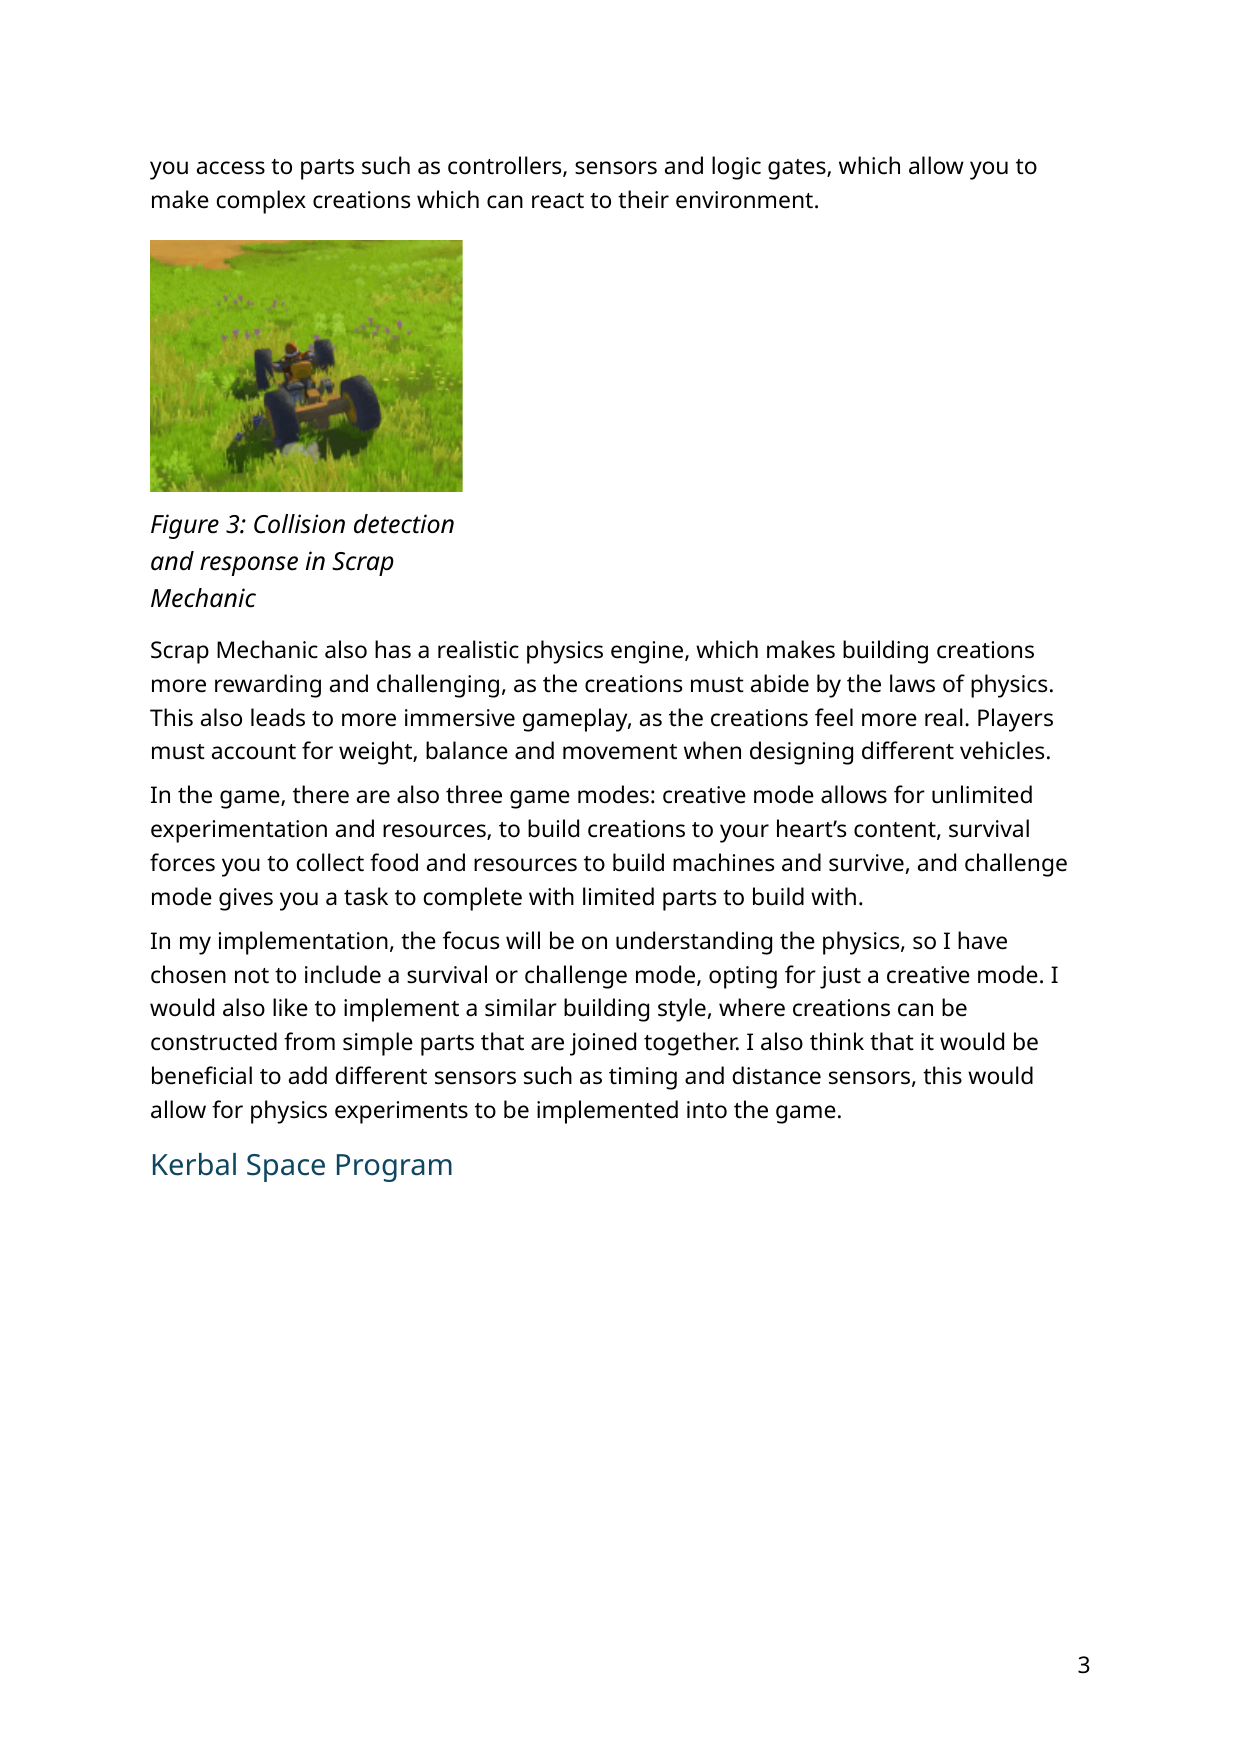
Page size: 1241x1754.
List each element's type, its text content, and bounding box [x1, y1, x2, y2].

text In the game, there are also three game modes: creative mode allows for unlimited experimentation and resources, to build creations to your heart’s content, survival forces you to collect food and resources to build machines and survive, and challenge mode gives you a task to complete with limited parts to build with. [150, 779, 1090, 912]
text In my implementation, the focus will be on understanding the physics, so I have chosen not to include a survival or challenge mode, opting for just a creative mode. I would also like to implement a similar building style, where creations can be constructed from simple parts that are joined together. I also think that it would be beneficial to add different sensors such as timing and distance sensors, this would allow for physics experiments to be implemented into the game. [150, 925, 1090, 1125]
subtitle Kerbal Space Program [150, 1144, 1090, 1184]
text you access to parts such as controllers, sensors and logic gates, which allow you to make complex creations which can react to their environment. [150, 150, 1090, 215]
picture [150, 240, 463, 492]
text Scrap Mechanic also has a realistic physics engine, which makes building creations more rewarding and challenging, as the creations must abide by the laws of physics. This also leads to more immersive gameplay, as the creations feel more real. Players must account for weight, balance and movement when designing different vehicles. [150, 634, 1090, 766]
text Figure 3: Collision detection and response in Scrap Mechanic [150, 492, 462, 615]
